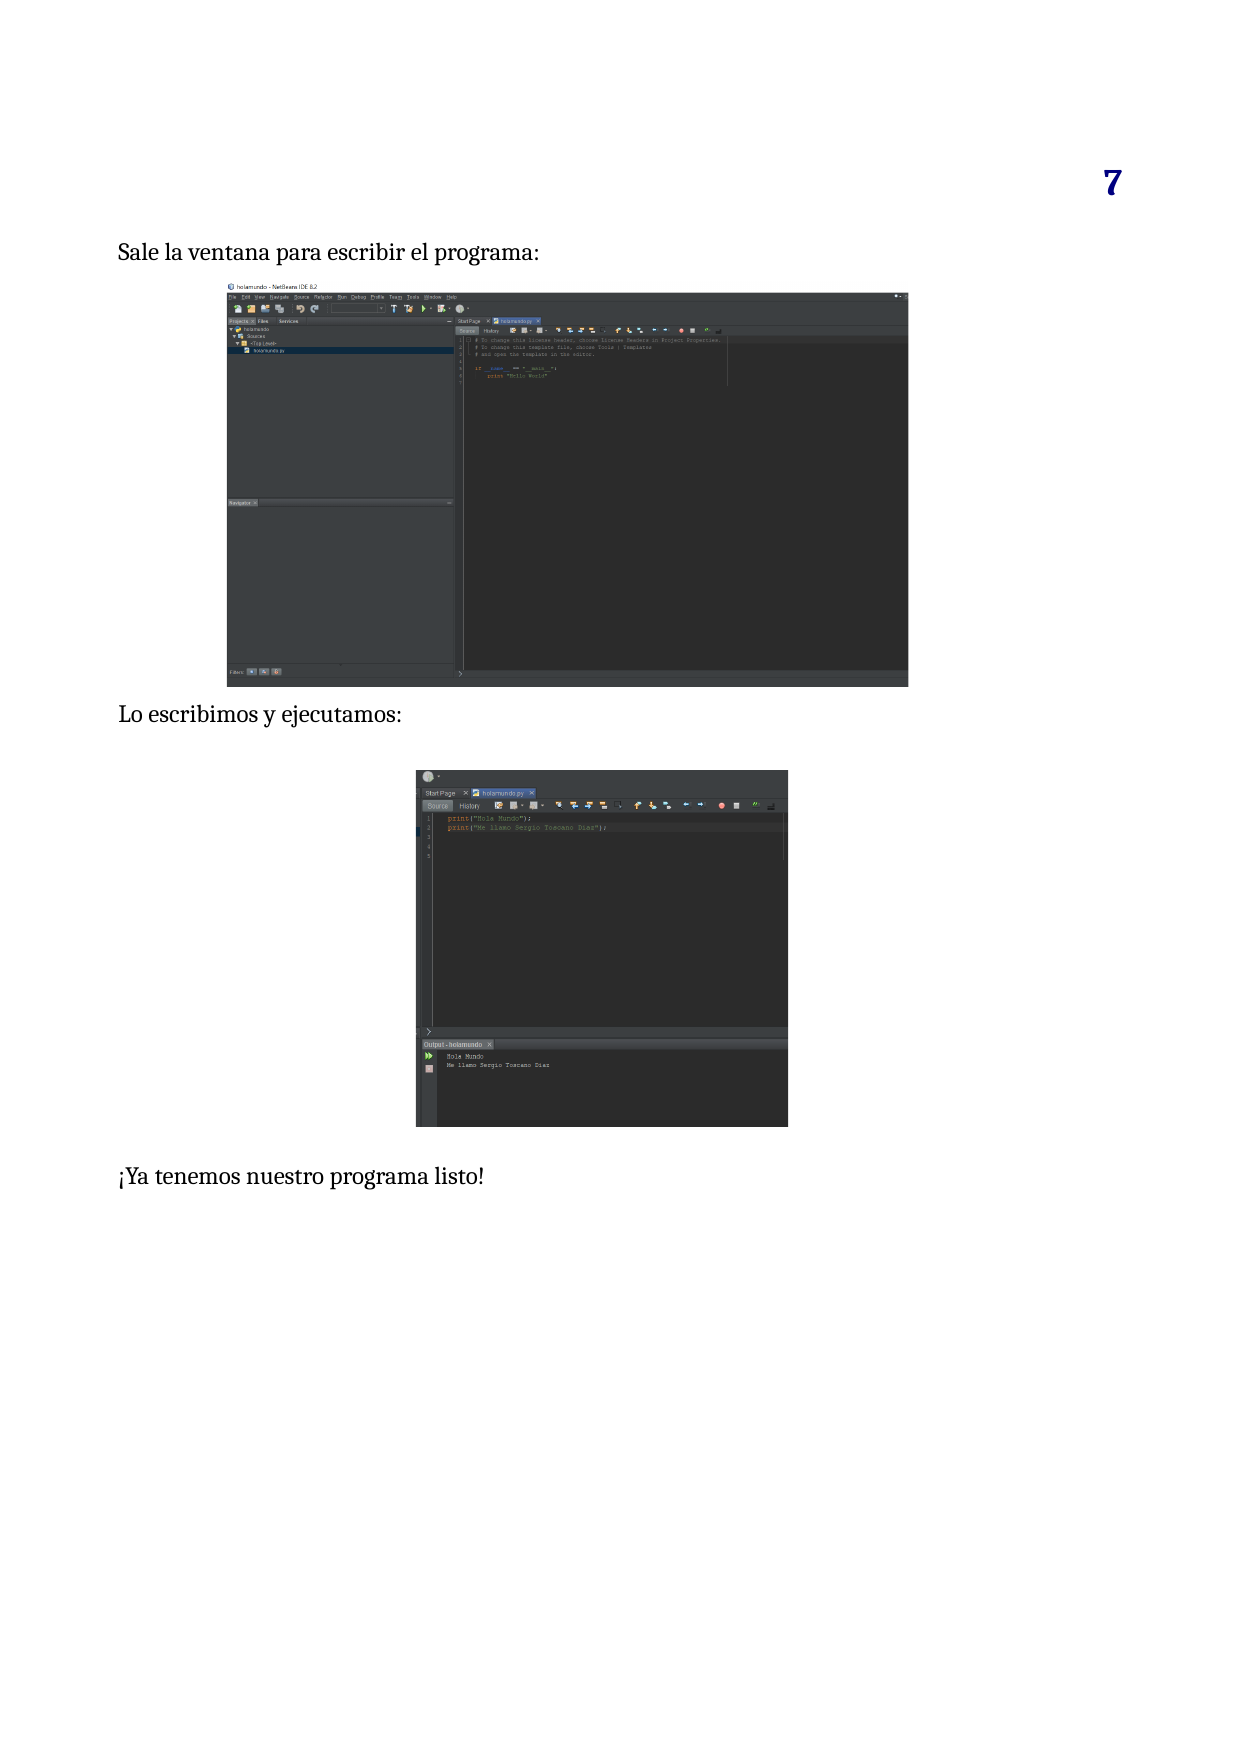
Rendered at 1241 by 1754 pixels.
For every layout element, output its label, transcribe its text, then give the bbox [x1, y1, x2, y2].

text ¡Ya tenemos nuestro programa listo! [118, 1162, 1122, 1191]
text 7 [118, 161, 1122, 204]
text Sale la ventana para escribir el programa: [118, 237, 1122, 266]
text Lo escribimos y ejecutamos: [118, 700, 1122, 728]
picture [415, 770, 789, 1127]
picture [226, 281, 909, 687]
